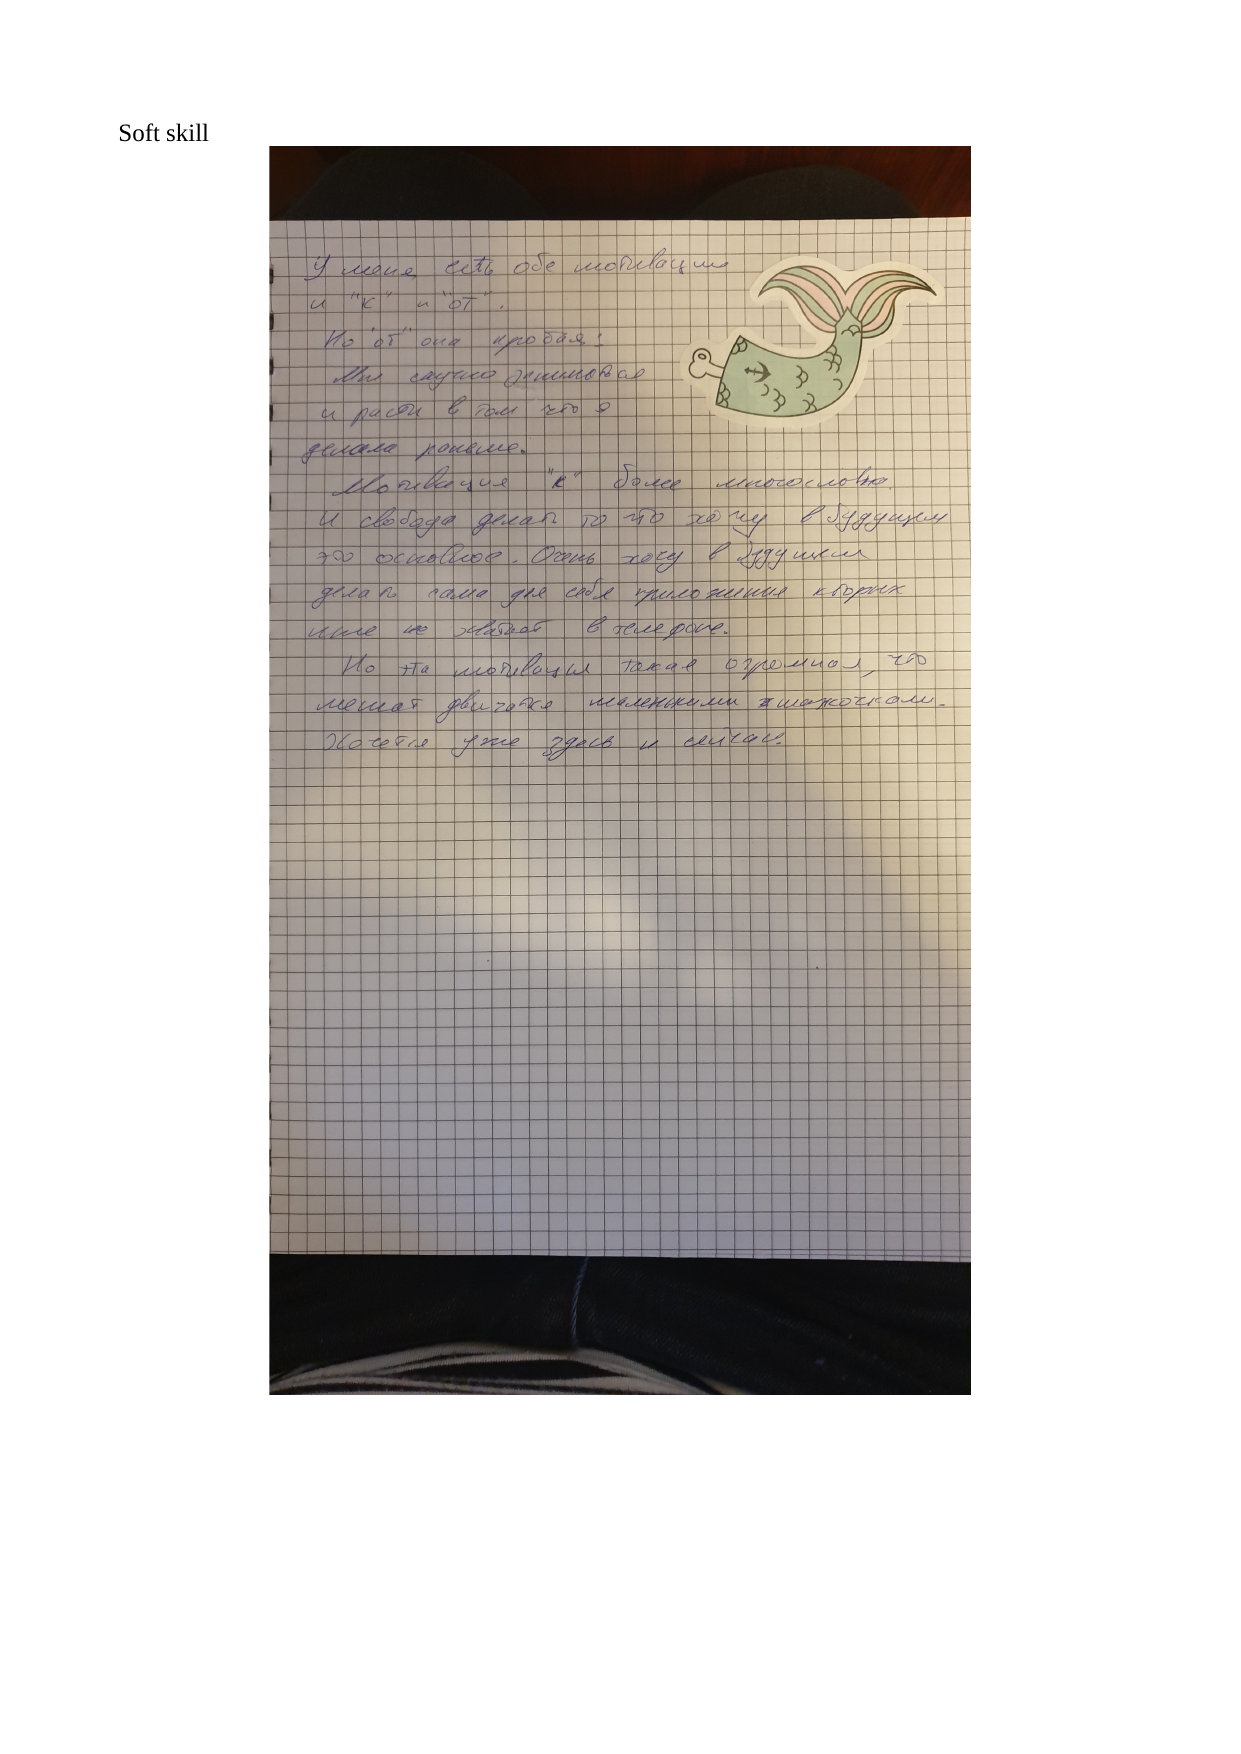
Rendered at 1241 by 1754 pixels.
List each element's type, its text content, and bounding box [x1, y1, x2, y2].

picture [269, 146, 971, 1395]
text Soft skill [118, 118, 1122, 147]
